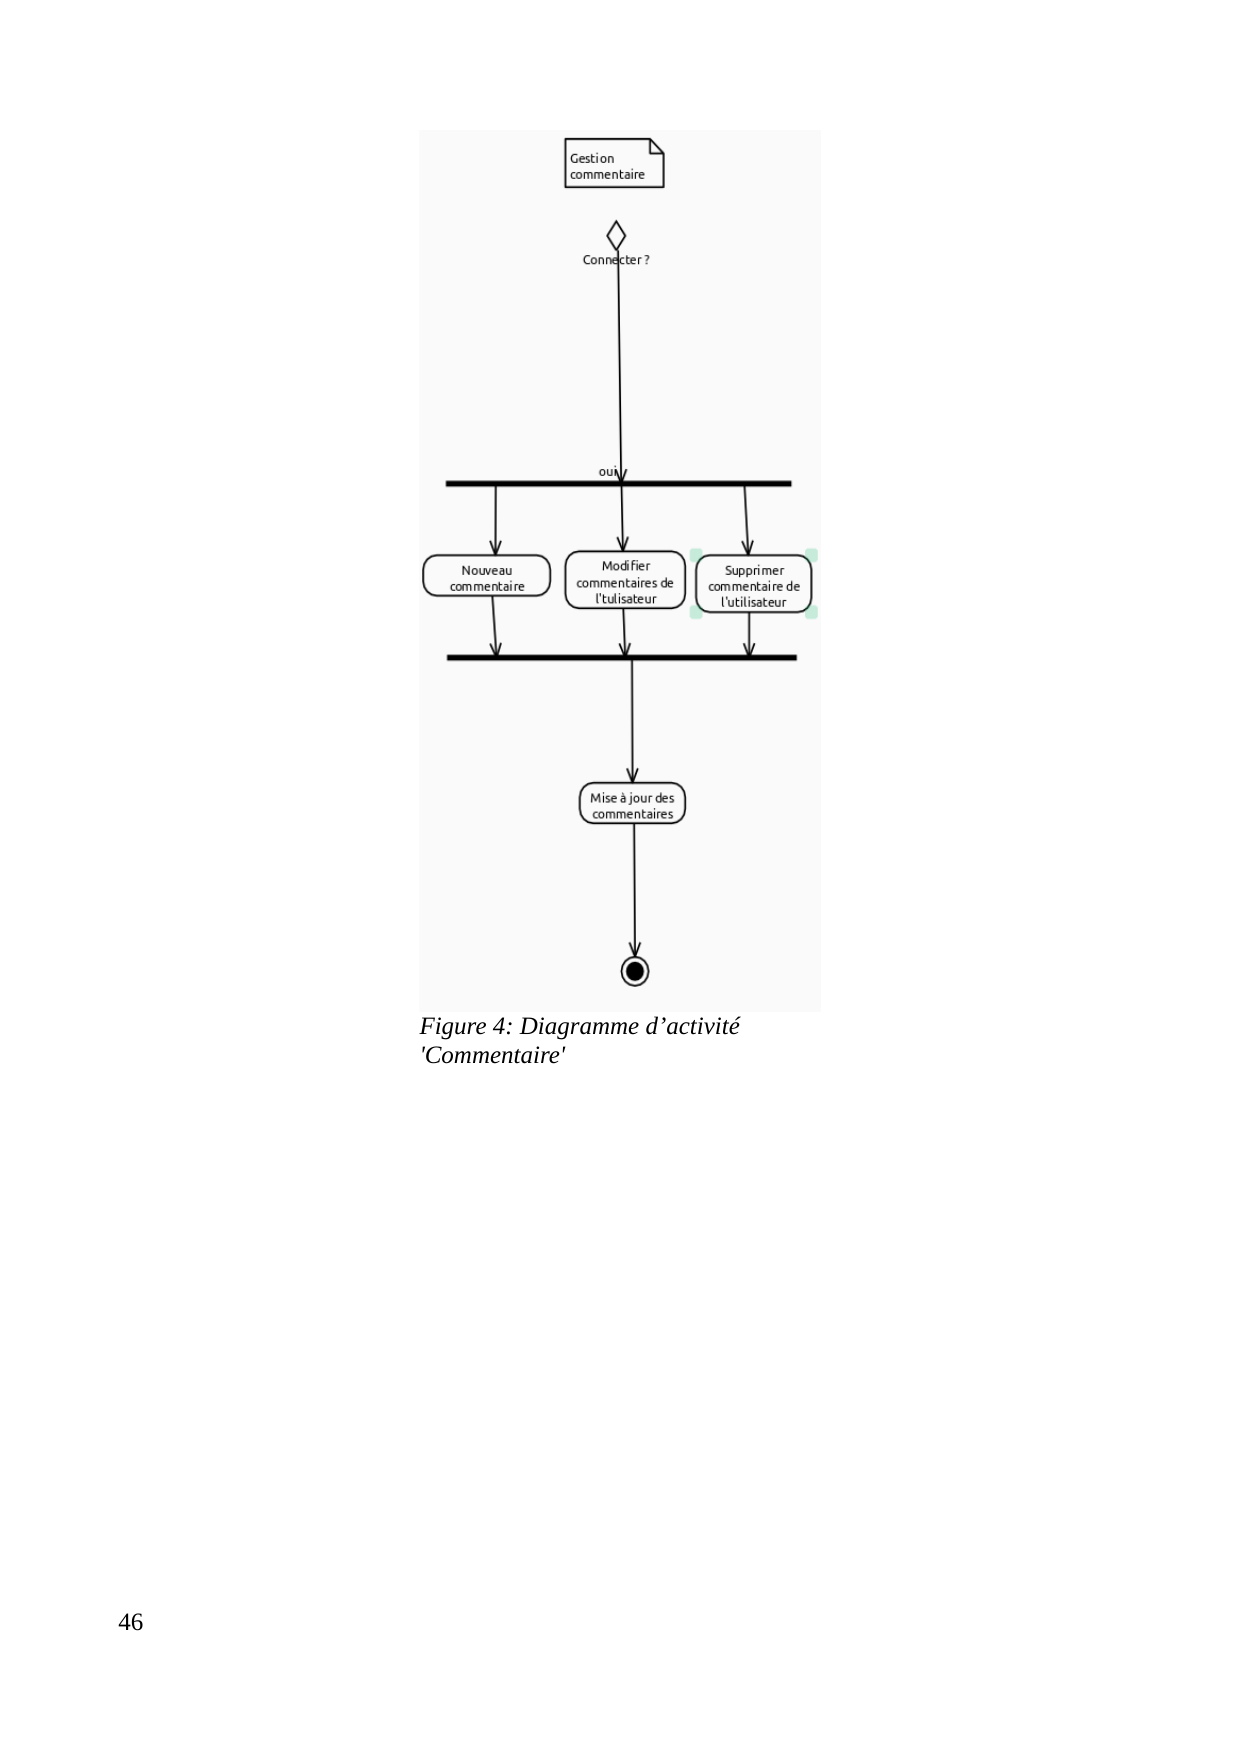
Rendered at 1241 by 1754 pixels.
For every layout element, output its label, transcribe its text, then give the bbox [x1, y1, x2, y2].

picture [419, 130, 821, 1012]
text Figure 4: Diagramme d’activité 'Commentaire' [419, 1012, 821, 1069]
